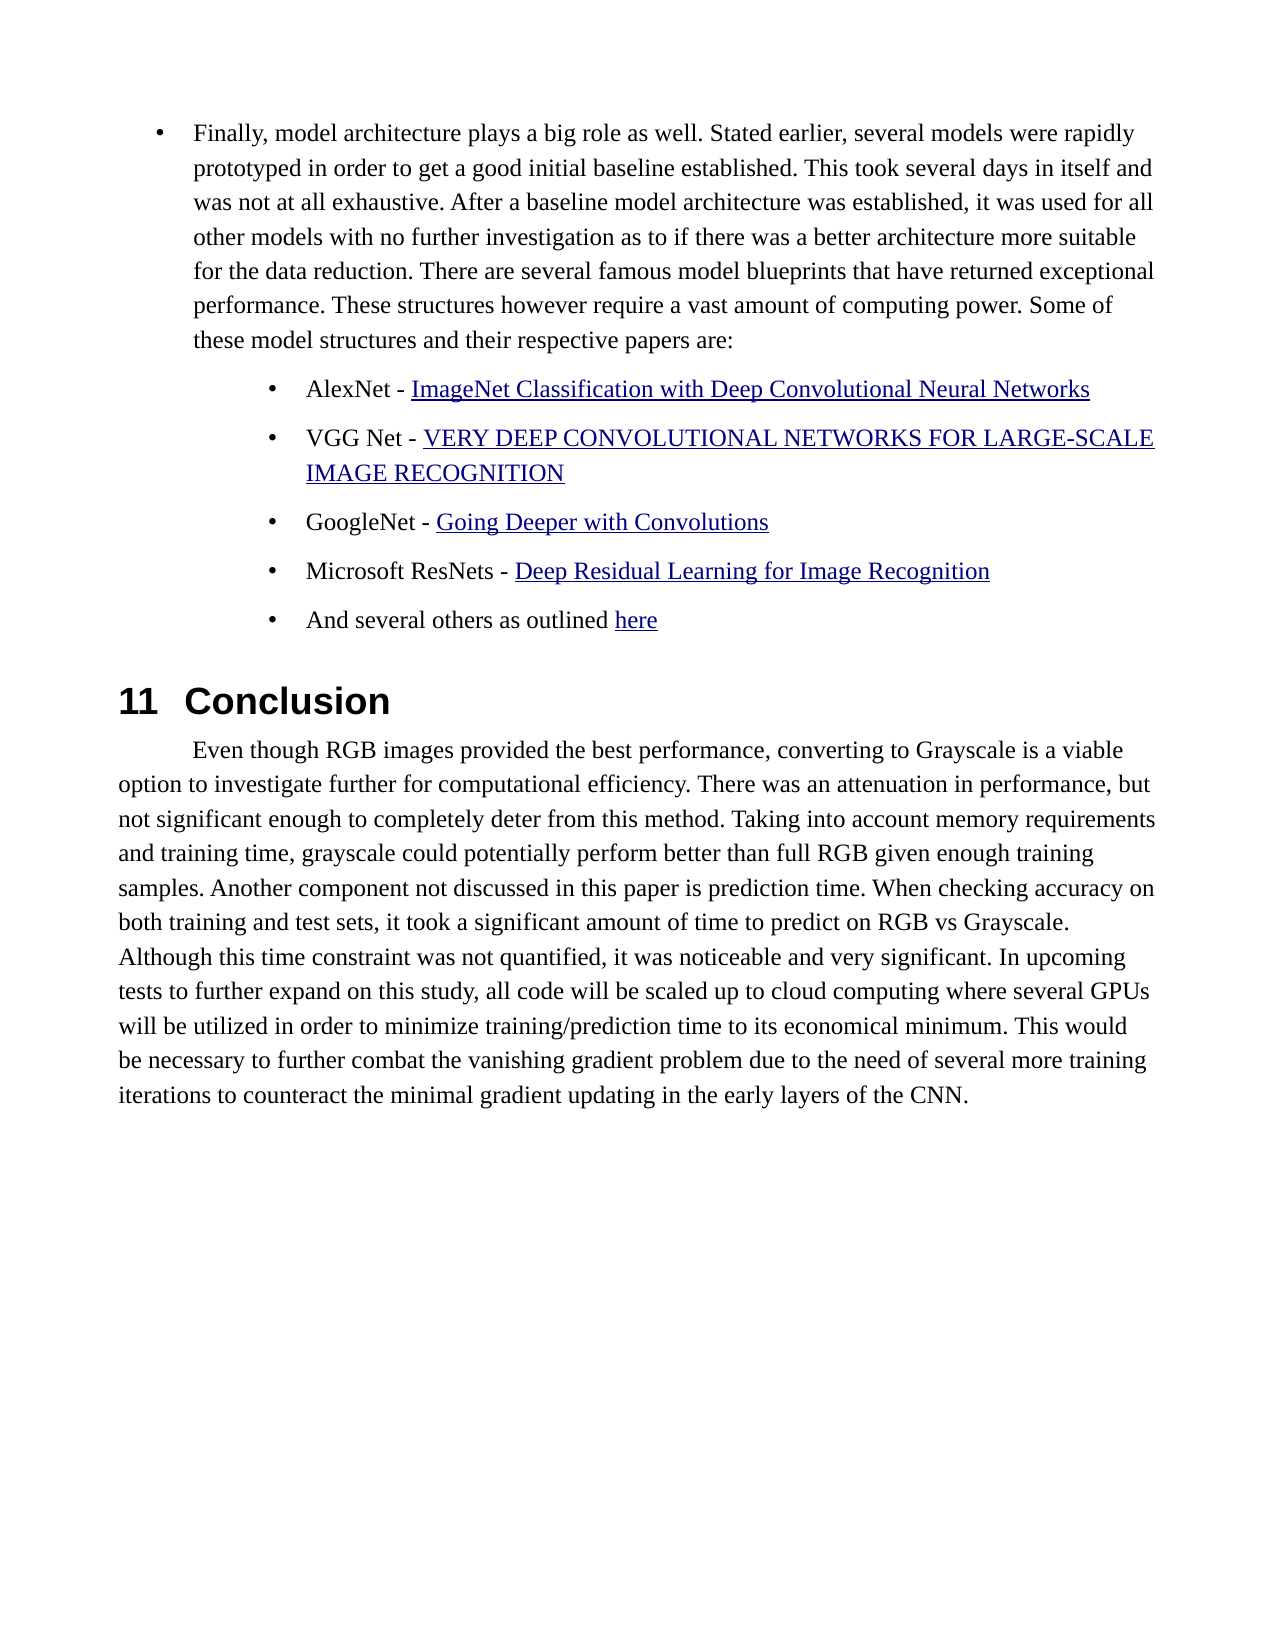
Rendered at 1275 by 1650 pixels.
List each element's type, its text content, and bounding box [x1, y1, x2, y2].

list Microsoft ResNets - Deep Residual Learning for Image Recognition [268, 556, 1157, 584]
list And several others as outlined here [268, 605, 1157, 633]
subtitle Conclusion [118, 679, 1157, 722]
list Finally, model architecture plays a big role as well. Stated earlier, several models were rapidly prototyped in order to get a good initial baseline established. This took several days in itself and was not at all exhaustive. After a baseline model architecture was established, it was used for all other models with no further investigation as to if there was a better architecture more suitable for the data reduction. There are several famous model blueprints that have returned exceptional performance. These structures however require a vast amount of computing power. Some of these model structures and their respective papers are: [156, 118, 1157, 354]
list AlexNet - ImageNet Classification with Deep Convolutional Neural Networks [268, 374, 1157, 403]
list VGG Net - VERY DEEP CONVOLUTIONAL NETWORKS FOR LARGE-SCALE IMAGE RECOGNITION [268, 423, 1157, 486]
list GoogleNet - Going Deeper with Convolutions [268, 507, 1157, 535]
text Even though RGB images provided the best performance, converting to Grayscale is a viable option to investigate further for computational efficiency. There was an attenuation in performance, but not significant enough to completely deter from this method. Taking into account memory requirements and training time, grayscale could potentially perform better than full RGB given enough training samples. Another component not discussed in this paper is prediction time. When checking accuracy on both training and test sets, it took a significant amount of time to predict on RGB vs Grayscale. Although this time constraint was not quantified, it was noticeable and very significant. In upcoming tests to further expand on this study, all code will be scaled up to cloud computing where several GPUs will be utilized in order to minimize training/prediction time to its economical minimum. This would be necessary to further combat the vanishing gradient problem due to the need of several more training iterations to counteract the minimal gradient updating in the early layers of the CNN. [118, 735, 1157, 1108]
